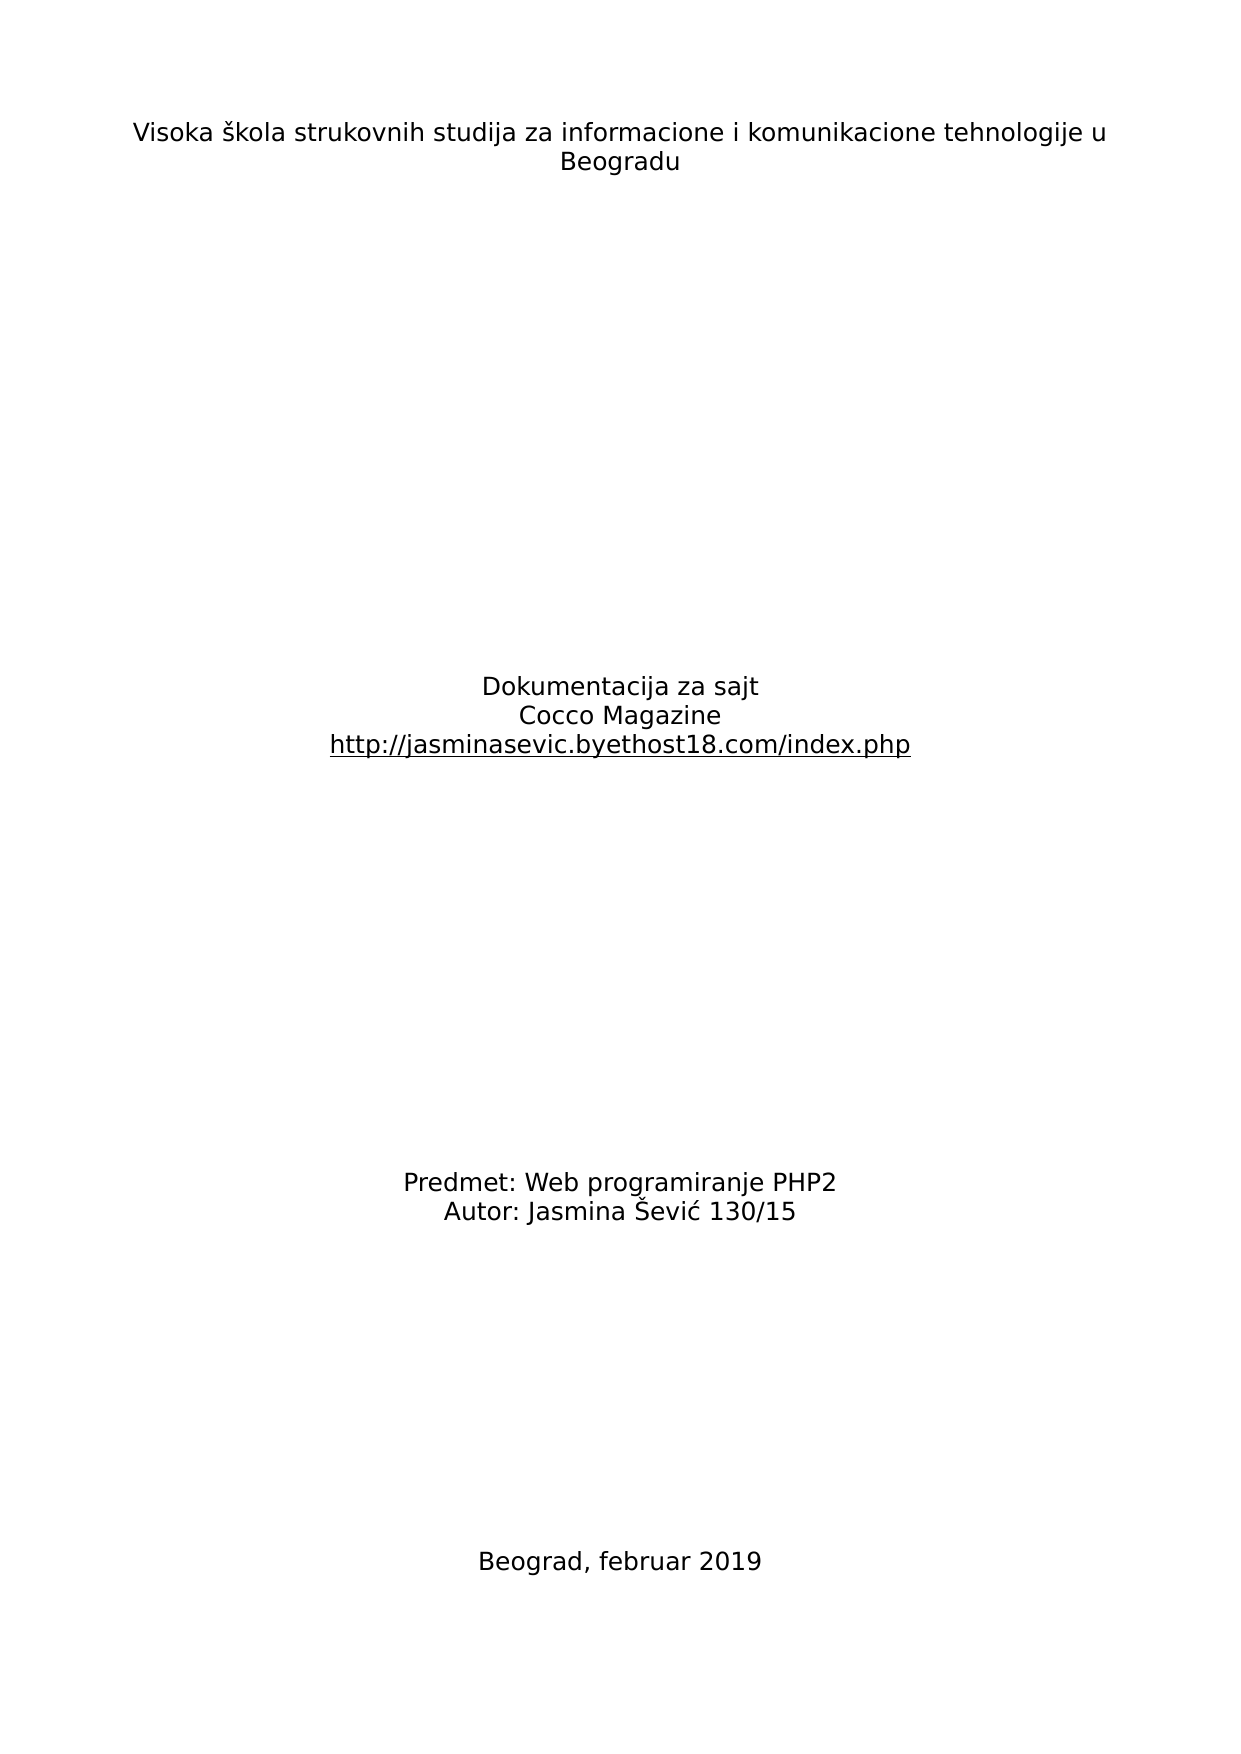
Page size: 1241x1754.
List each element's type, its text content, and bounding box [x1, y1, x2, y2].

text Beograd, februar 2019 [118, 1547, 1122, 1576]
text http://jasminasevic.byethost18.com/index.php [118, 731, 1122, 760]
text Dokumentacija za sajt [118, 672, 1122, 701]
text Predmet: Web programiranje PHP2 [118, 1168, 1122, 1197]
text Cocco Magazine [118, 701, 1122, 731]
text Autor: Jasmina Šević 130/15 [118, 1197, 1122, 1226]
text Visoka škola strukovnih studija za informacione i komunikacione tehnologije u Beogradu [118, 118, 1122, 176]
